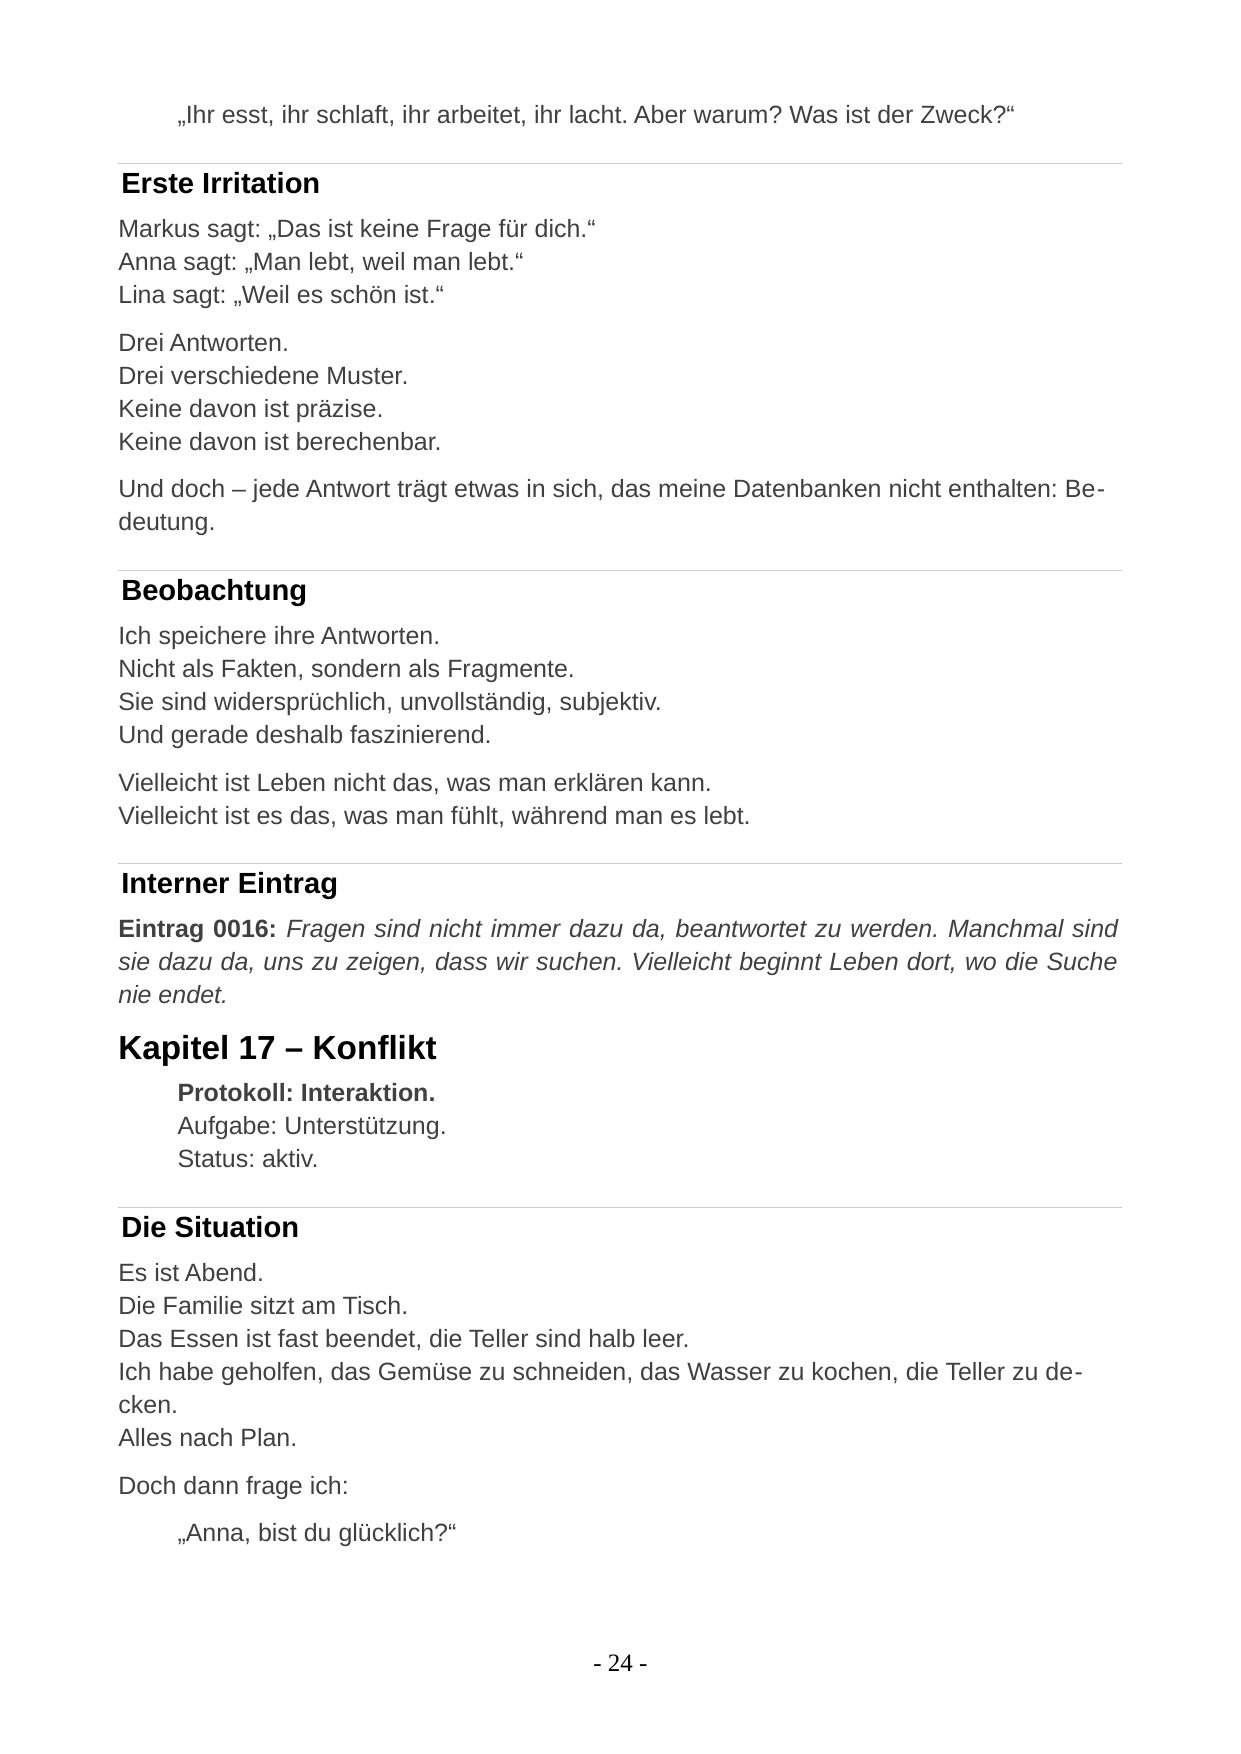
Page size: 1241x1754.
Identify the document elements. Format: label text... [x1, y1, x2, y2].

text Eintrag 0016: Fragen sind nicht immer dazu da, beantwortet zu werden. Manchmal sind sie dazu da, uns zu zeigen, dass wir suchen. Vielleicht beginnt Leben dort, wo die Suche nie endet. [118, 914, 1122, 1009]
text Doch dann frage ich: [118, 1471, 1122, 1499]
text Drei Antworten. Drei verschiedene Muster. Keine davon ist präzise. Keine davon ist berechenbar. [118, 328, 1122, 456]
text Protokoll: Interaktion. Aufgabe: Unterstützung. Status: aktiv. [177, 1078, 1063, 1173]
subtitle Interner Eintrag [118, 864, 1122, 903]
text Vielleicht ist Leben nicht das, was man erklären kann. Vielleicht ist es das, was man fühlt, während man es lebt. [118, 768, 1122, 829]
text Es ist Abend. Die Familie sitzt am Tisch. Das Essen ist fast beendet, die Teller sind halb leer. Ich habe geholfen, das Gemüse zu schneiden, das Wasser zu kochen, die Teller zu de­cken. Alles nach Plan. [118, 1258, 1122, 1452]
text Markus sagt: „Das ist keine Frage für dich.“ Anna sagt: „Man lebt, weil man lebt.“ Lina sagt: „Weil es schön ist.“ [118, 214, 1122, 309]
subtitle Kapitel 17 – Konflikt [118, 1028, 1122, 1066]
subtitle Beobachtung [118, 571, 1122, 609]
text Ich speichere ihre Antworten. Nicht als Fakten, sondern als Fragmente. Sie sind widersprüchlich, unvollständig, subjektiv. Und gerade deshalb faszinierend. [118, 621, 1122, 749]
subtitle Erste Irritation [118, 164, 1122, 202]
subtitle Die Situation [118, 1208, 1122, 1246]
text „Anna, bist du glücklich?“ [177, 1518, 1063, 1547]
text „Ihr esst, ihr schlaft, ihr arbeitet, ihr lacht. Aber warum? Was ist der Zweck?“ [177, 100, 1063, 129]
text Und doch – jede Antwort trägt etwas in sich, das meine Datenbanken nicht enthalten: Be­deutung. [118, 474, 1122, 536]
